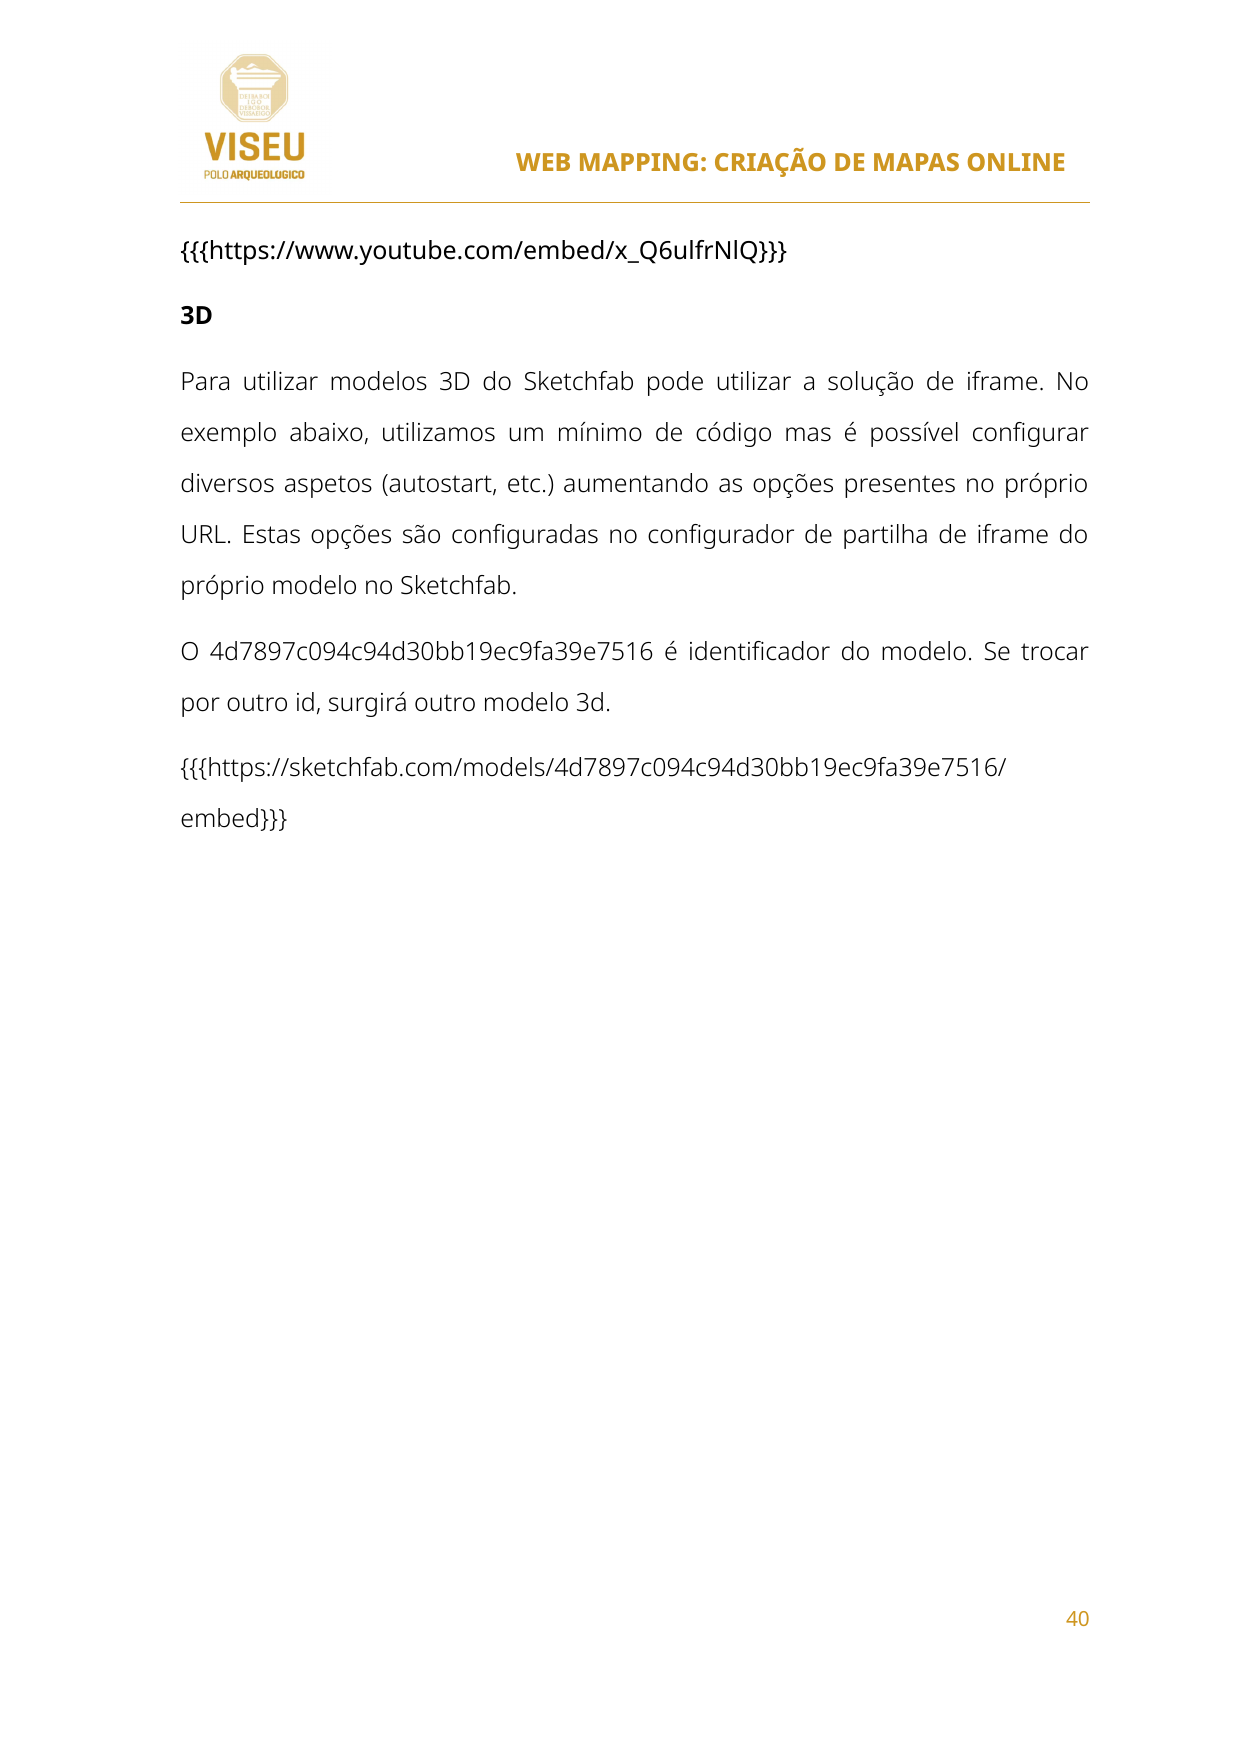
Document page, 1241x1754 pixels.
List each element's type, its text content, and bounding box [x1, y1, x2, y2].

text 3D [180, 298, 1090, 332]
text {{{https://www.youtube.com/embed/x_Q6ulfrNlQ}}} [180, 232, 1090, 266]
text O 4d7897c094c94d30bb19ec9fa39e7516 é identificador do modelo. Se trocar por outro id, surgirá outro modelo 3d. [180, 633, 1090, 718]
text {{{https://sketchfab.com/models/4d7897c094c94d30bb19ec9fa39e7516/embed}}} [180, 750, 1090, 835]
text Para utilizar modelos 3D do Sketchfab pode utilizar a solução de iframe. No exemplo abaixo, utilizamos um mínimo de código mas é possível configurar diversos aspetos (autostart, etc.) aumentando as opções presentes no próprio URL. Estas opções são configuradas no configurador de partilha de iframe do próprio modelo no Sketchfab. [180, 364, 1090, 602]
